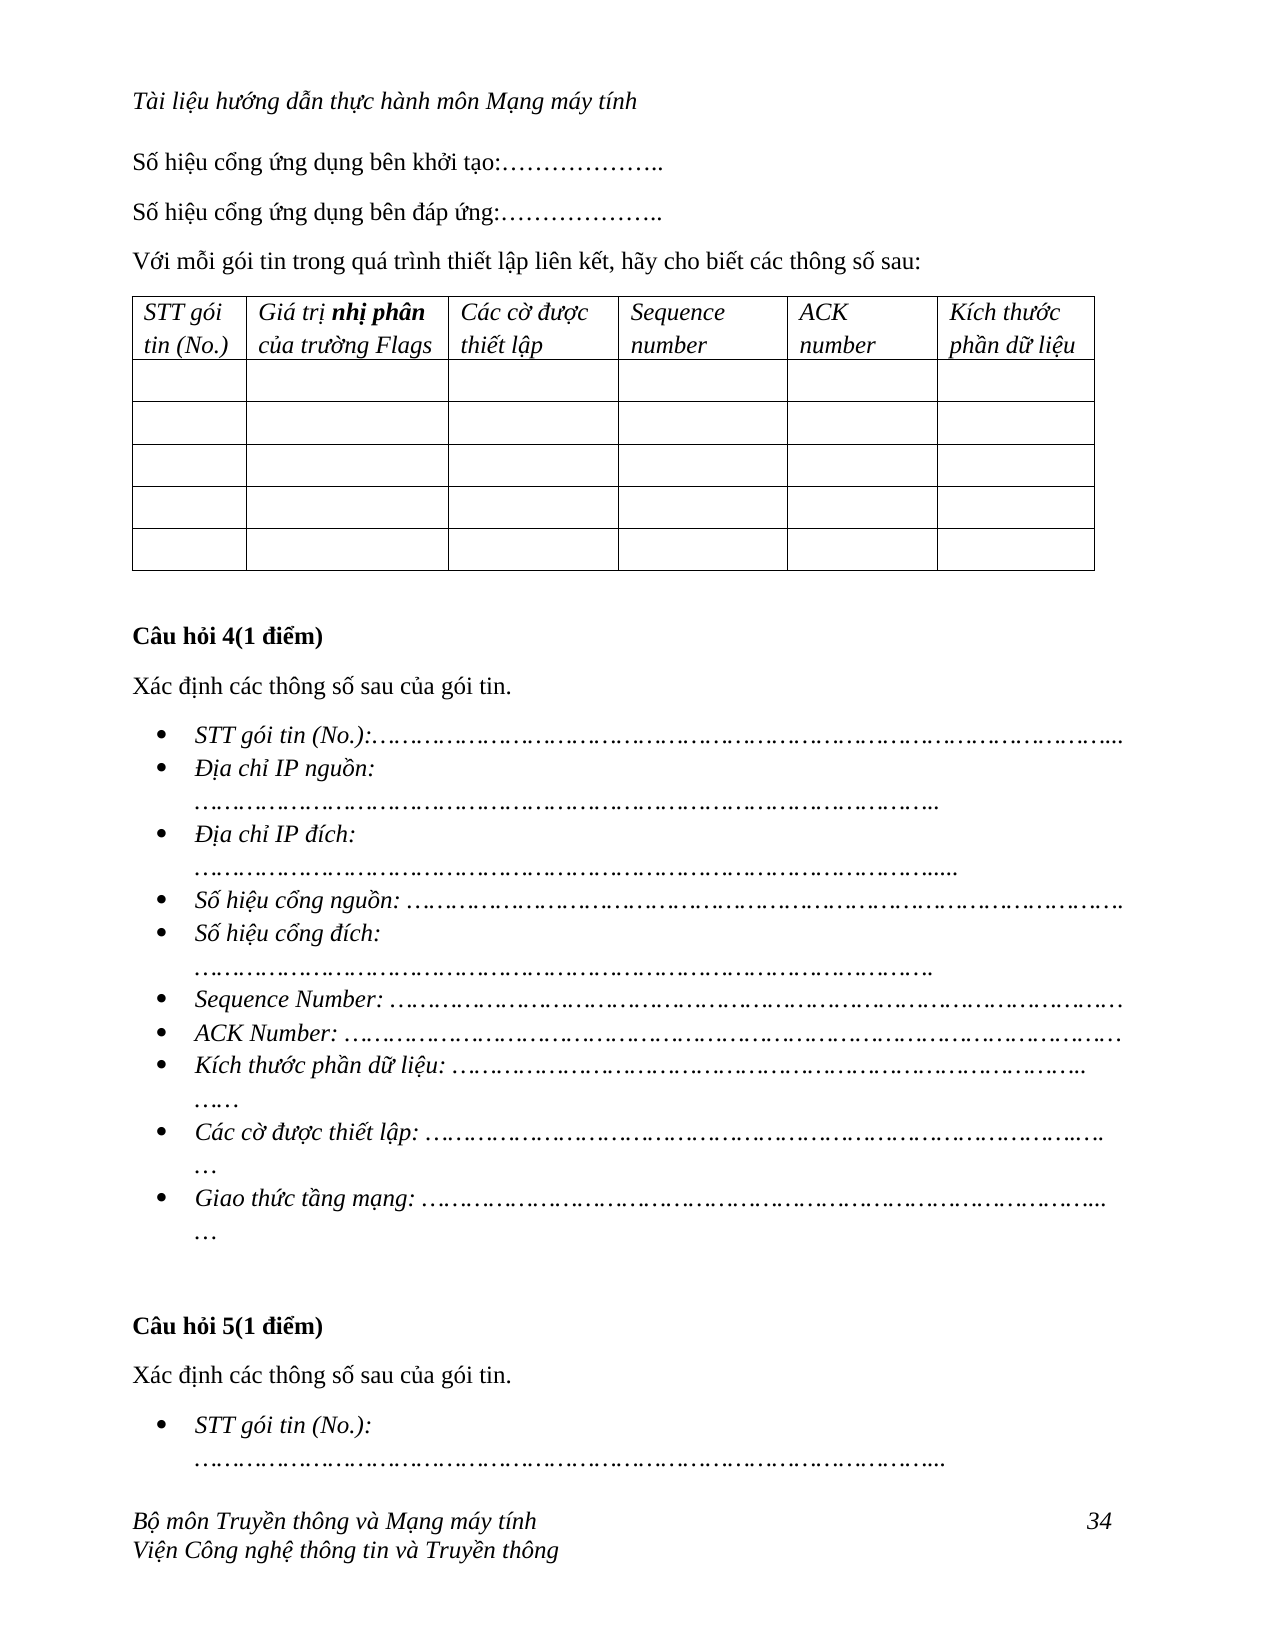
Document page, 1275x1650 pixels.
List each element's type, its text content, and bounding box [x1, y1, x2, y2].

table_header Sequence number [619, 297, 787, 359]
table_cell [938, 487, 1094, 528]
table_header STT gói tin (No.) [133, 297, 246, 359]
table_cell [247, 402, 448, 443]
table_header Kích thước phần dữ liệu [938, 297, 1094, 359]
table_cell [938, 360, 1094, 401]
text Số hiệu cổng ứng dụng bên đáp ứng:……………….. [132, 197, 1125, 225]
table_cell [788, 402, 937, 443]
list STT gói tin (No.): ………………………………………………………………………………………... [157, 1410, 1125, 1472]
table_cell [133, 445, 246, 486]
table_cell [938, 445, 1094, 486]
table_header Giá trị nhị phân của trường Flags [247, 297, 448, 359]
text Câu hỏi 4(1 điểm) [132, 621, 1125, 650]
table_cell [788, 360, 937, 401]
table_cell [788, 445, 937, 486]
list Kích thước phần dữ liệu: …………………………………………………………………………..…… [157, 1051, 1125, 1112]
list Số hiệu cổng nguồn: ……………………………………………………………………………………. [157, 886, 1125, 914]
text Xác định các thông số sau của gói tin. [132, 1361, 1125, 1389]
table_cell [938, 402, 1094, 443]
table_cell [449, 445, 618, 486]
list Địa chỉ IP đích: ………………………………………………………………………………………..... [157, 819, 1125, 881]
list Các cờ được thiết lập: …………………………………………………………………………….….… [157, 1117, 1125, 1178]
list ACK Number: …………………………………………………………………………………………… [157, 1018, 1125, 1046]
table_cell [247, 487, 448, 528]
table_cell [133, 402, 246, 443]
table_cell [133, 529, 246, 570]
table_cell [133, 487, 246, 528]
list Sequence Number: ……………………………………………………………………………………… [157, 984, 1125, 1013]
table_header ACK number [788, 297, 937, 359]
table_cell [247, 445, 448, 486]
table_cell [247, 360, 448, 401]
table_cell [247, 529, 448, 570]
table_cell [619, 402, 787, 443]
table_cell [619, 360, 787, 401]
table_cell [449, 402, 618, 443]
table_cell [133, 360, 246, 401]
text Xác định các thông số sau của gói tin. [132, 671, 1125, 699]
text Với mỗi gói tin trong quá trình thiết lập liên kết, hãy cho biết các thông số sau: [132, 246, 1125, 275]
list STT gói tin (No.):………………………………………………………………………………………... [157, 720, 1125, 749]
table_cell [788, 529, 937, 570]
table_cell [449, 487, 618, 528]
table_cell [788, 487, 937, 528]
table_cell [449, 529, 618, 570]
table_header Các cờ được thiết lập [449, 297, 618, 359]
list Số hiệu cổng đích: ………………………………………………………………………………………. [157, 918, 1125, 980]
text Số hiệu cổng ứng dụng bên khởi tạo:……………….. [132, 147, 1125, 176]
table_cell [619, 445, 787, 486]
table_cell [619, 487, 787, 528]
table_cell [449, 360, 618, 401]
text Câu hỏi 5(1 điểm) [132, 1311, 1125, 1340]
list Địa chỉ IP nguồn: ……………………………………………………………………………………….. [157, 753, 1125, 815]
table_cell [619, 529, 787, 570]
list Giao thức tầng mạng: ………………………………………………………………………………...… [157, 1183, 1125, 1244]
table_cell [938, 529, 1094, 570]
